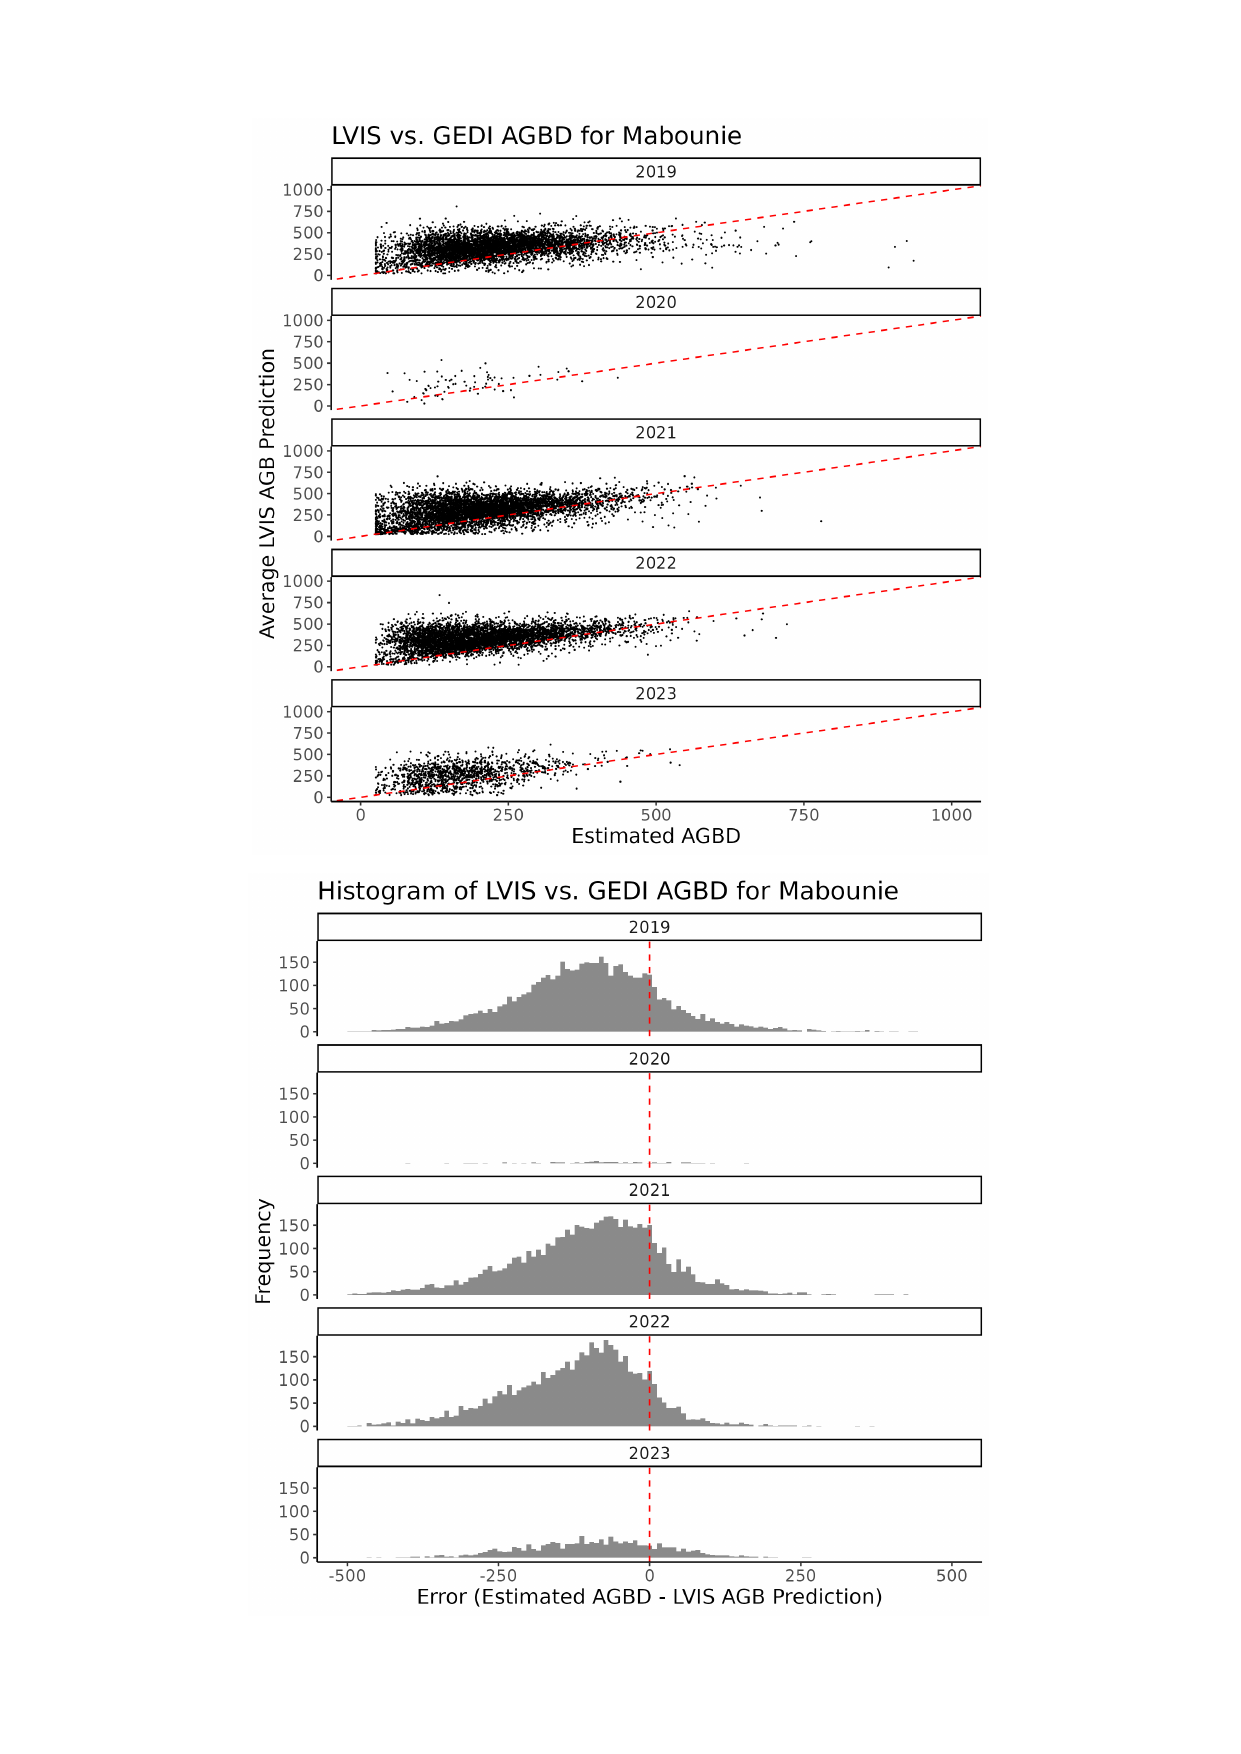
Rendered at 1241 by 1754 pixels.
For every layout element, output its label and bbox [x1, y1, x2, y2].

picture [252, 118, 989, 855]
picture [247, 873, 990, 1616]
